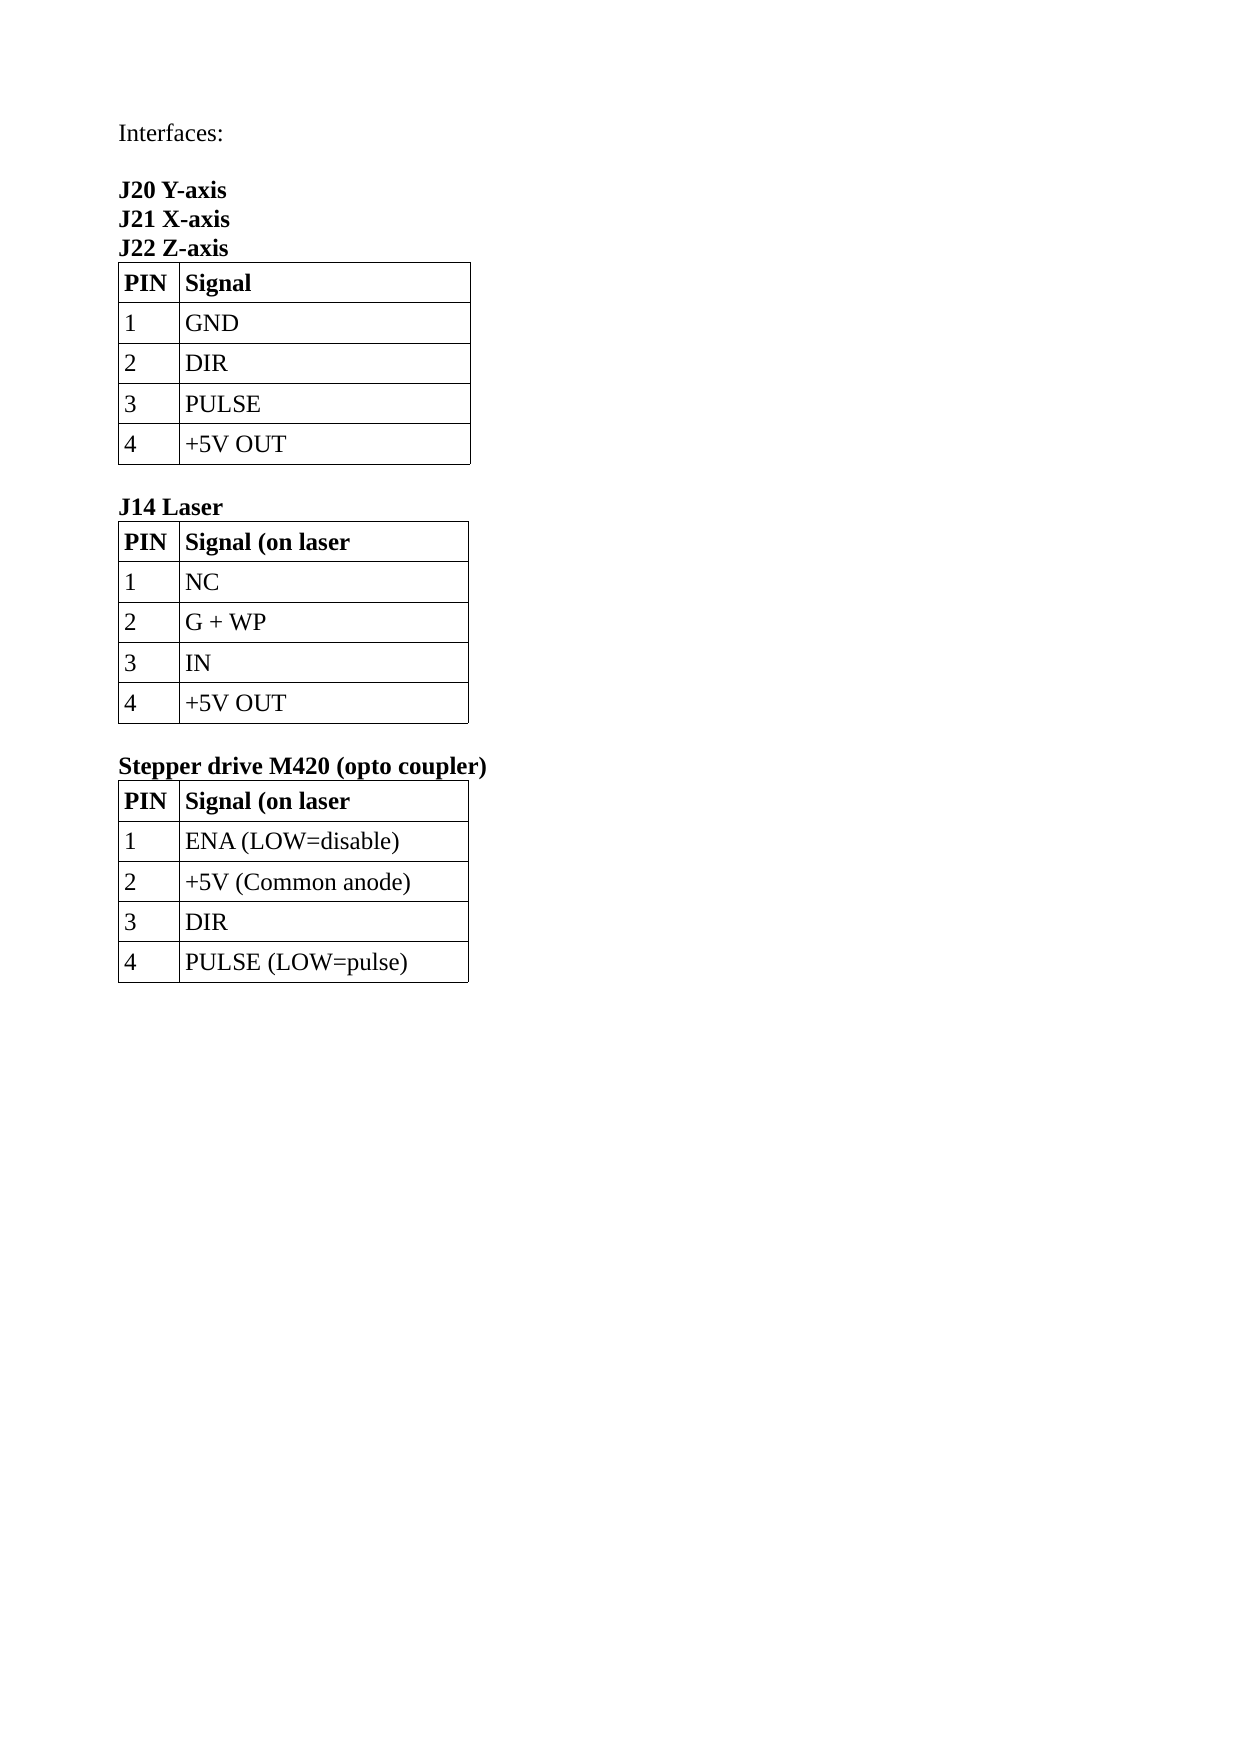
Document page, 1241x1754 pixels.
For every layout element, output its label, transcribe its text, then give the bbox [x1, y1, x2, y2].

table_header Signal [180, 263, 470, 302]
text Stepper drive M420 (opto coupler) [118, 751, 1122, 780]
table_cell 2 [119, 344, 179, 383]
table_cell 3 [119, 643, 179, 682]
table_header PIN [119, 522, 179, 561]
table_cell DIR [180, 902, 468, 941]
table_cell 2 [119, 862, 179, 901]
table_cell +5V OUT [180, 683, 468, 723]
text J14 Laser [118, 492, 1122, 521]
table_cell PULSE [180, 384, 470, 423]
text Interfaces: [118, 118, 1122, 147]
table_header PIN [119, 781, 179, 821]
table_cell PULSE (LOW=pulse) [180, 942, 468, 982]
table_cell GND [180, 303, 470, 342]
text J21 X-axis [118, 204, 1122, 233]
table_header Signal (on laser [180, 522, 468, 561]
table_header Signal (on laser [180, 781, 468, 821]
table_cell IN [180, 643, 468, 682]
table_cell DIR [180, 344, 470, 383]
text J22 Z-axis [118, 233, 1122, 262]
table_cell ENA (LOW=disable) [180, 822, 468, 861]
table_cell 1 [119, 822, 179, 861]
table_cell 3 [119, 902, 179, 941]
table_cell 3 [119, 384, 179, 423]
table_cell NC [180, 562, 468, 602]
table_cell G + WP [180, 603, 468, 642]
table_cell 2 [119, 603, 179, 642]
table_cell 1 [119, 303, 179, 342]
table_cell 4 [119, 424, 179, 463]
table_header PIN [119, 263, 179, 302]
text J20 Y-axis [118, 176, 1122, 204]
table_cell +5V OUT [180, 424, 470, 463]
table_cell 4 [119, 942, 179, 982]
table_cell +5V (Common anode) [180, 862, 468, 901]
table_cell 1 [119, 562, 179, 602]
table_cell 4 [119, 683, 179, 723]
